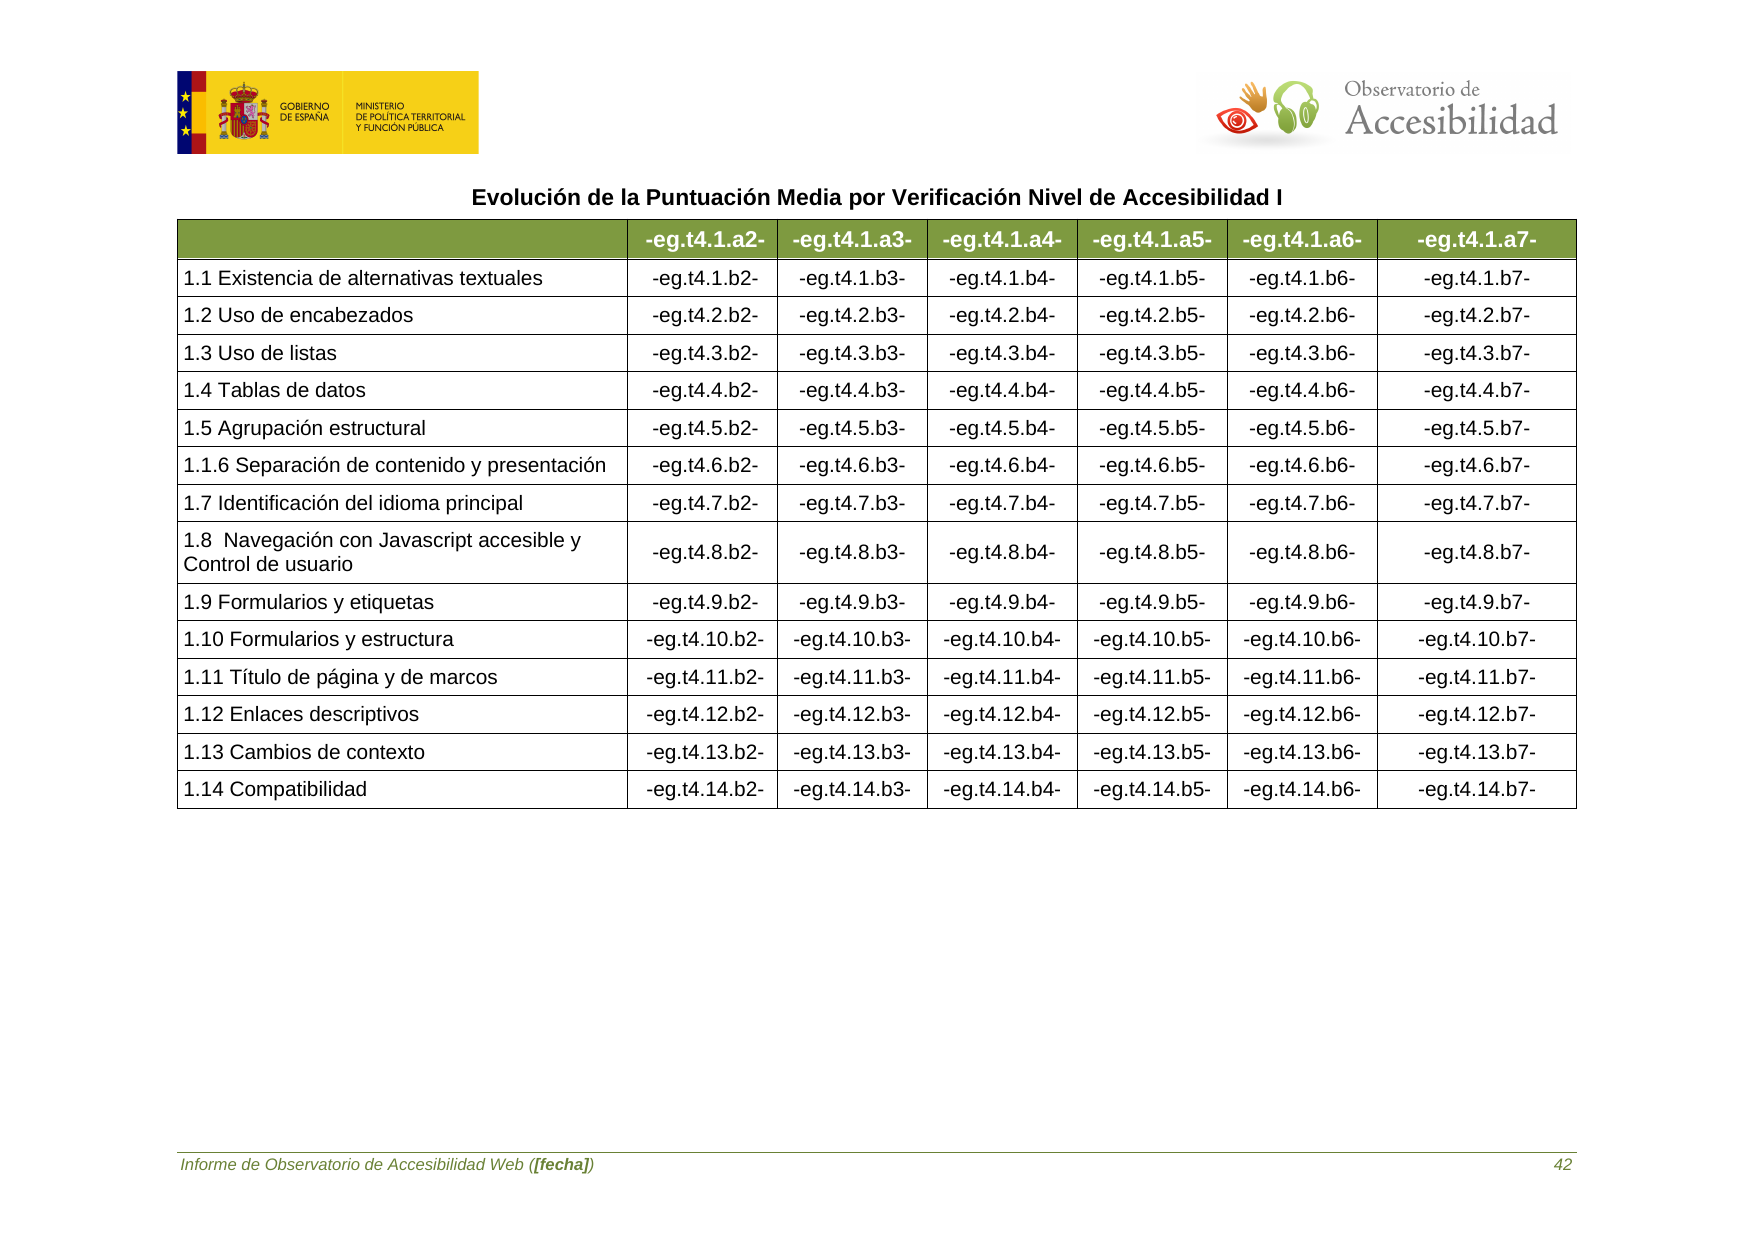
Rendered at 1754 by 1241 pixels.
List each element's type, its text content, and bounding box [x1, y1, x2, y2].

table_header -eg.t4.1.a3- [778, 220, 927, 258]
table_cell -eg.t4.2.b5- [1078, 297, 1227, 333]
table_cell -eg.t4.14.b6- [1228, 771, 1377, 807]
table_header -eg.t4.1.a7- [1378, 220, 1576, 258]
table_cell 1.8 Navegación con Javascript accesible y Control de usuario [178, 522, 627, 582]
table_cell -eg.t4.4.b3- [778, 372, 927, 408]
table_cell -eg.t4.2.b3- [778, 297, 927, 333]
table_cell -eg.t4.13.b6- [1228, 734, 1377, 770]
table_cell 1.7 Identificación del idioma principal [178, 485, 627, 521]
table_cell 1.13 Cambios de contexto [178, 734, 627, 770]
table_cell -eg.t4.5.b3- [778, 410, 927, 446]
table_cell -eg.t4.1.b3- [778, 260, 927, 296]
table_cell -eg.t4.8.b2- [628, 522, 777, 582]
table_cell -eg.t4.9.b3- [778, 584, 927, 620]
table_cell -eg.t4.4.b4- [928, 372, 1077, 408]
table_cell 1.10 Formularios y estructura [178, 621, 627, 657]
table_cell -eg.t4.10.b6- [1228, 621, 1377, 657]
table_cell -eg.t4.10.b5- [1078, 621, 1227, 657]
table_cell -eg.t4.7.b3- [778, 485, 927, 521]
table_cell -eg.t4.6.b7- [1378, 447, 1576, 483]
table_cell -eg.t4.12.b2- [628, 696, 777, 732]
table_cell -eg.t4.9.b4- [928, 584, 1077, 620]
table_cell -eg.t4.6.b3- [778, 447, 927, 483]
table_cell -eg.t4.13.b7- [1378, 734, 1576, 770]
table_cell -eg.t4.3.b4- [928, 335, 1077, 371]
table_cell -eg.t4.4.b2- [628, 372, 777, 408]
table_cell -eg.t4.1.b4- [928, 260, 1077, 296]
table_cell -eg.t4.8.b6- [1228, 522, 1377, 582]
table_cell -eg.t4.11.b3- [778, 659, 927, 695]
table_cell -eg.t4.2.b2- [628, 297, 777, 333]
table_cell -eg.t4.6.b6- [1228, 447, 1377, 483]
table_cell -eg.t4.11.b7- [1378, 659, 1576, 695]
table_header -eg.t4.1.a6- [1228, 220, 1377, 258]
table_cell -eg.t4.10.b4- [928, 621, 1077, 657]
table_cell -eg.t4.12.b6- [1228, 696, 1377, 732]
table_cell -eg.t4.3.b2- [628, 335, 777, 371]
table_cell -eg.t4.4.b6- [1228, 372, 1377, 408]
table_cell 1.11 Título de página y de marcos [178, 659, 627, 695]
table_cell -eg.t4.5.b2- [628, 410, 777, 446]
table_cell -eg.t4.5.b4- [928, 410, 1077, 446]
table_cell -eg.t4.12.b5- [1078, 696, 1227, 732]
table_cell -eg.t4.6.b2- [628, 447, 777, 483]
table_cell 1.5 Agrupación estructural [178, 410, 627, 446]
table_cell 1.3 Uso de listas [178, 335, 627, 371]
table_cell -eg.t4.12.b4- [928, 696, 1077, 732]
table_cell 1.9 Formularios y etiquetas [178, 584, 627, 620]
table_cell 1.14 Compatibilidad [178, 771, 627, 807]
table_cell -eg.t4.3.b5- [1078, 335, 1227, 371]
table_cell 1.12 Enlaces descriptivos [178, 696, 627, 732]
text Evolución de la Puntuación Media por Verificación Nivel de Accesibilidad I [177, 184, 1577, 211]
table_cell -eg.t4.1.b2- [628, 260, 777, 296]
table_header [178, 220, 627, 258]
table_cell -eg.t4.5.b5- [1078, 410, 1227, 446]
table_cell -eg.t4.3.b6- [1228, 335, 1377, 371]
table_cell -eg.t4.8.b7- [1378, 522, 1576, 582]
table_cell -eg.t4.1.b6- [1228, 260, 1377, 296]
table_cell -eg.t4.13.b2- [628, 734, 777, 770]
table_cell -eg.t4.10.b3- [778, 621, 927, 657]
table_cell -eg.t4.7.b2- [628, 485, 777, 521]
table_cell -eg.t4.11.b4- [928, 659, 1077, 695]
table_cell -eg.t4.11.b2- [628, 659, 777, 695]
table_cell -eg.t4.10.b7- [1378, 621, 1576, 657]
table_cell -eg.t4.2.b7- [1378, 297, 1576, 333]
table_cell -eg.t4.8.b3- [778, 522, 927, 582]
table_cell 1.1.6 Separación de contenido y presentación [178, 447, 627, 483]
table_cell -eg.t4.8.b5- [1078, 522, 1227, 582]
table_cell -eg.t4.2.b4- [928, 297, 1077, 333]
table_header -eg.t4.1.a5- [1078, 220, 1227, 258]
table_cell -eg.t4.9.b5- [1078, 584, 1227, 620]
table_cell -eg.t4.14.b5- [1078, 771, 1227, 807]
table_cell -eg.t4.14.b7- [1378, 771, 1576, 807]
table_cell -eg.t4.8.b4- [928, 522, 1077, 582]
table_cell -eg.t4.5.b6- [1228, 410, 1377, 446]
picture [1196, 72, 1572, 154]
table_cell -eg.t4.4.b7- [1378, 372, 1576, 408]
table_cell -eg.t4.12.b7- [1378, 696, 1576, 732]
table_cell -eg.t4.3.b3- [778, 335, 927, 371]
table_cell 1.2 Uso de encabezados [178, 297, 627, 333]
table_cell -eg.t4.11.b5- [1078, 659, 1227, 695]
table_cell -eg.t4.3.b7- [1378, 335, 1576, 371]
table_cell -eg.t4.13.b5- [1078, 734, 1227, 770]
table_cell -eg.t4.6.b4- [928, 447, 1077, 483]
table_cell -eg.t4.5.b7- [1378, 410, 1576, 446]
table_cell 1.4 Tablas de datos [178, 372, 627, 408]
picture [177, 71, 479, 154]
table_cell -eg.t4.7.b4- [928, 485, 1077, 521]
table_cell -eg.t4.12.b3- [778, 696, 927, 732]
table_cell -eg.t4.1.b5- [1078, 260, 1227, 296]
table_cell 1.1 Existencia de alternativas textuales [178, 260, 627, 296]
table_cell -eg.t4.9.b7- [1378, 584, 1576, 620]
table_header -eg.t4.1.a2- [628, 220, 777, 258]
table_cell -eg.t4.10.b2- [628, 621, 777, 657]
table_cell -eg.t4.9.b2- [628, 584, 777, 620]
table_cell -eg.t4.2.b6- [1228, 297, 1377, 333]
table_cell -eg.t4.6.b5- [1078, 447, 1227, 483]
table_cell -eg.t4.13.b4- [928, 734, 1077, 770]
table_header -eg.t4.1.a4- [928, 220, 1077, 258]
table_cell -eg.t4.4.b5- [1078, 372, 1227, 408]
table_cell -eg.t4.14.b2- [628, 771, 777, 807]
table_cell -eg.t4.7.b6- [1228, 485, 1377, 521]
table_cell -eg.t4.14.b3- [778, 771, 927, 807]
table_cell -eg.t4.14.b4- [928, 771, 1077, 807]
table_cell -eg.t4.11.b6- [1228, 659, 1377, 695]
table_cell -eg.t4.9.b6- [1228, 584, 1377, 620]
table_cell -eg.t4.7.b7- [1378, 485, 1576, 521]
table_cell -eg.t4.13.b3- [778, 734, 927, 770]
table_cell -eg.t4.1.b7- [1378, 260, 1576, 296]
table_cell -eg.t4.7.b5- [1078, 485, 1227, 521]
